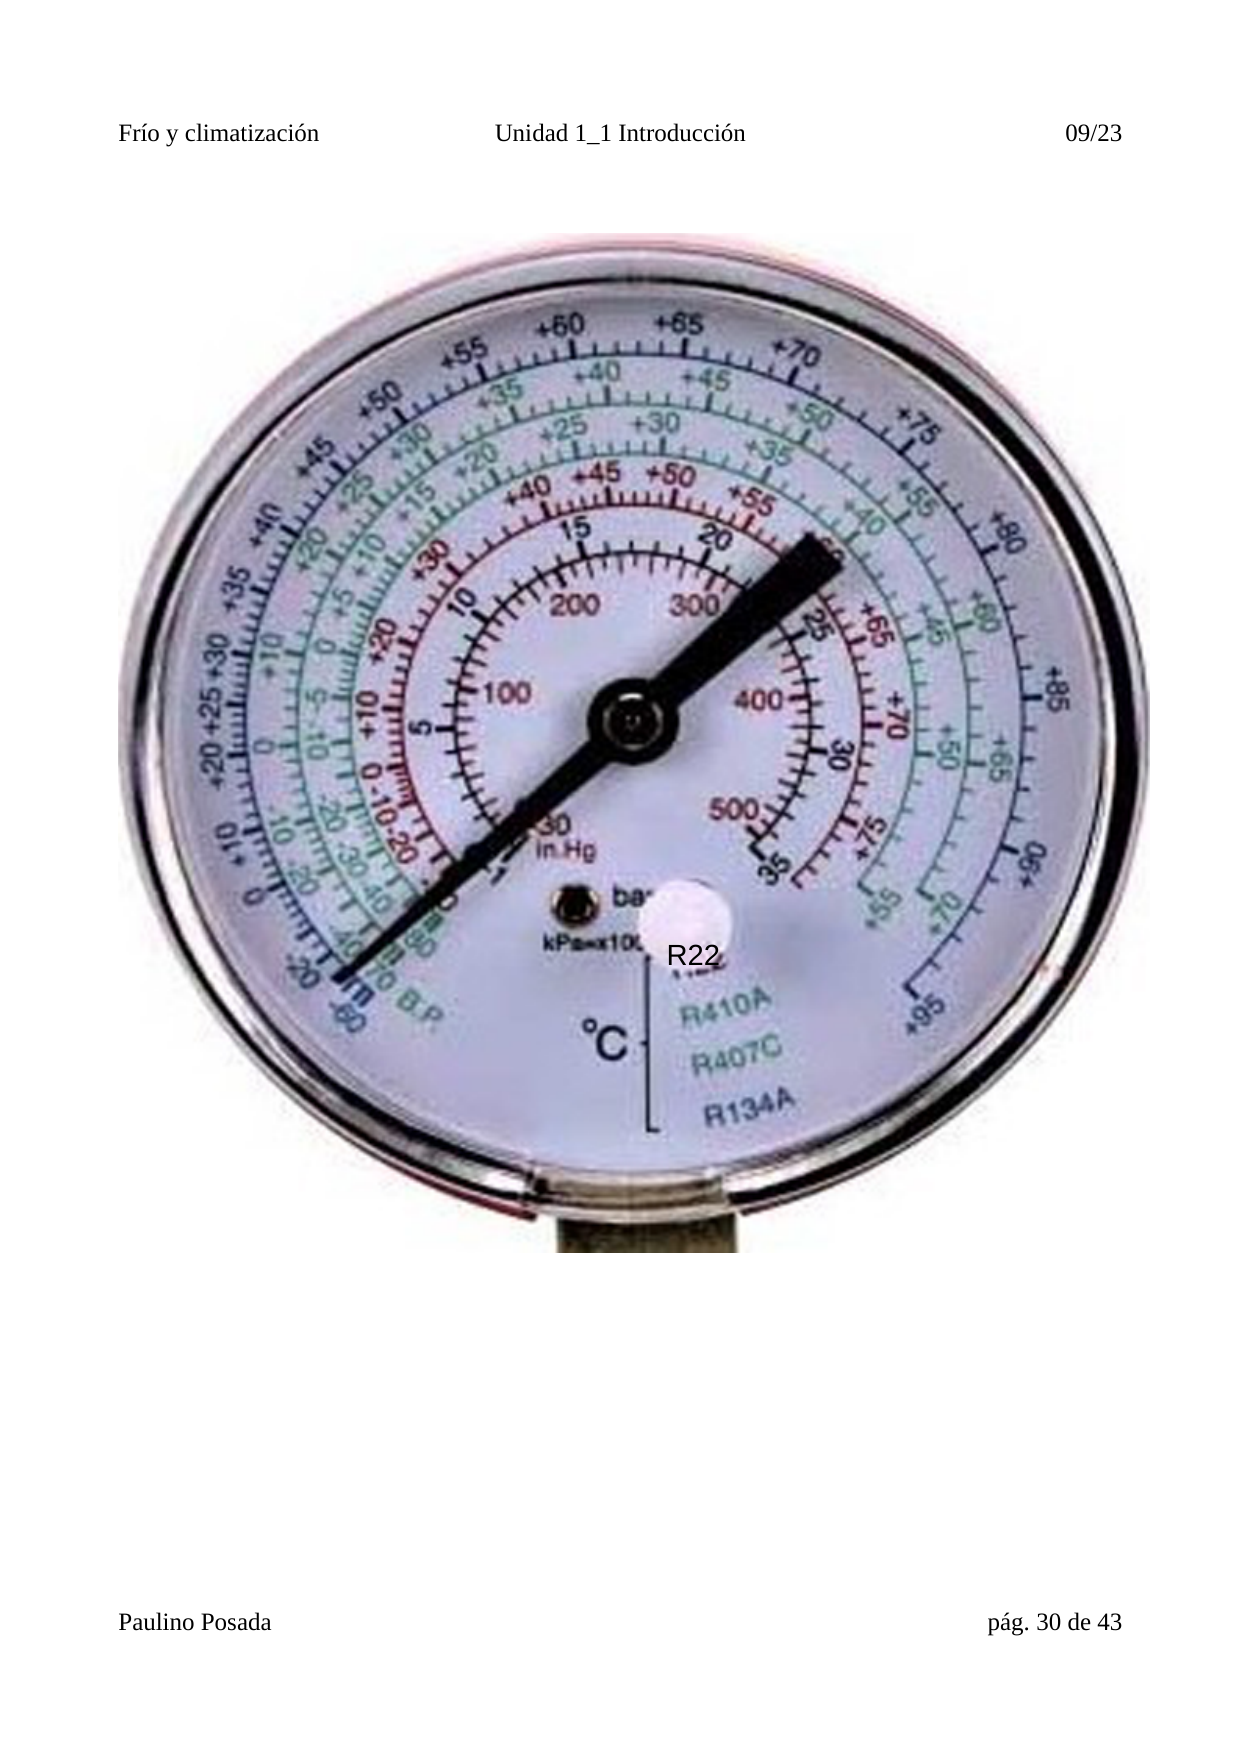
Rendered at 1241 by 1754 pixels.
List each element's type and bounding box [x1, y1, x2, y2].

picture [118, 233, 1150, 1253]
